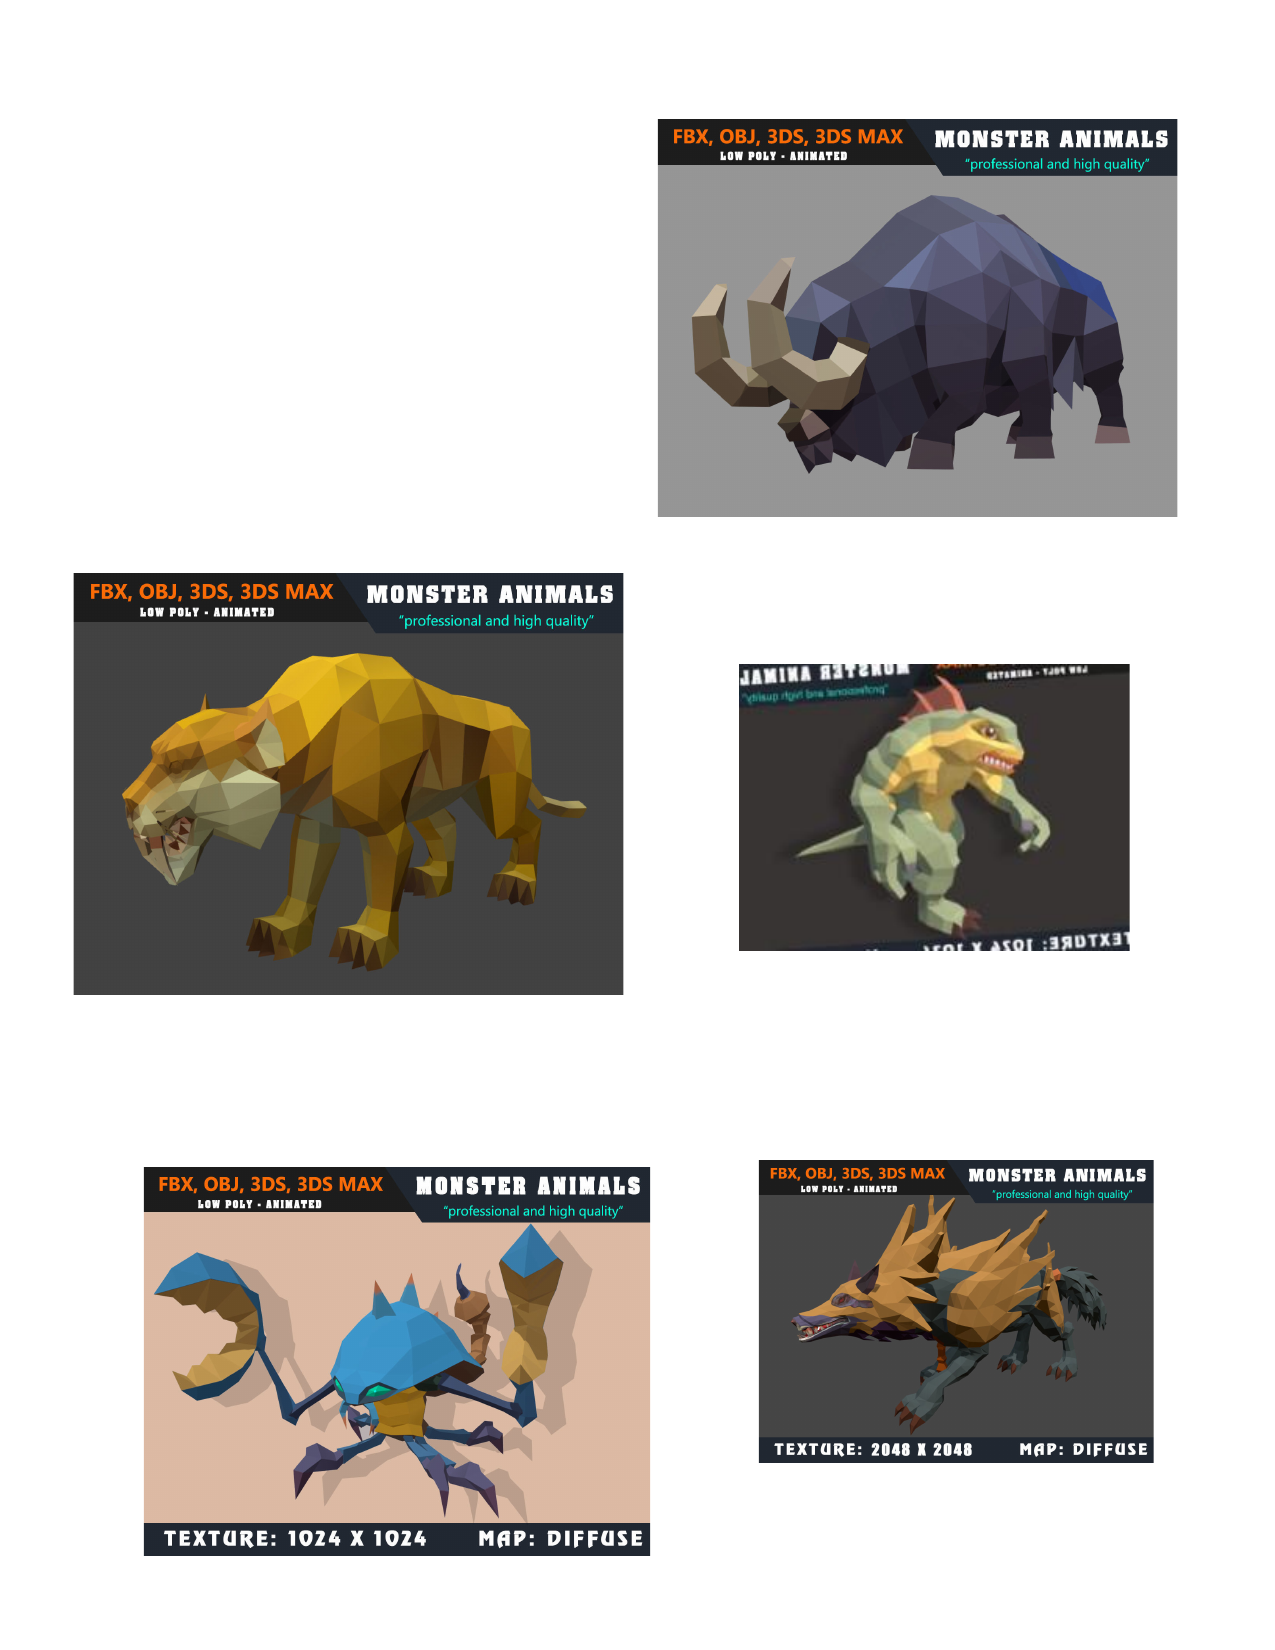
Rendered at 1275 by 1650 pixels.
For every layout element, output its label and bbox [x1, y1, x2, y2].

picture [143, 1167, 650, 1556]
picture [739, 664, 1130, 951]
picture [758, 1160, 1154, 1463]
picture [73, 573, 624, 995]
picture [657, 119, 1178, 517]
